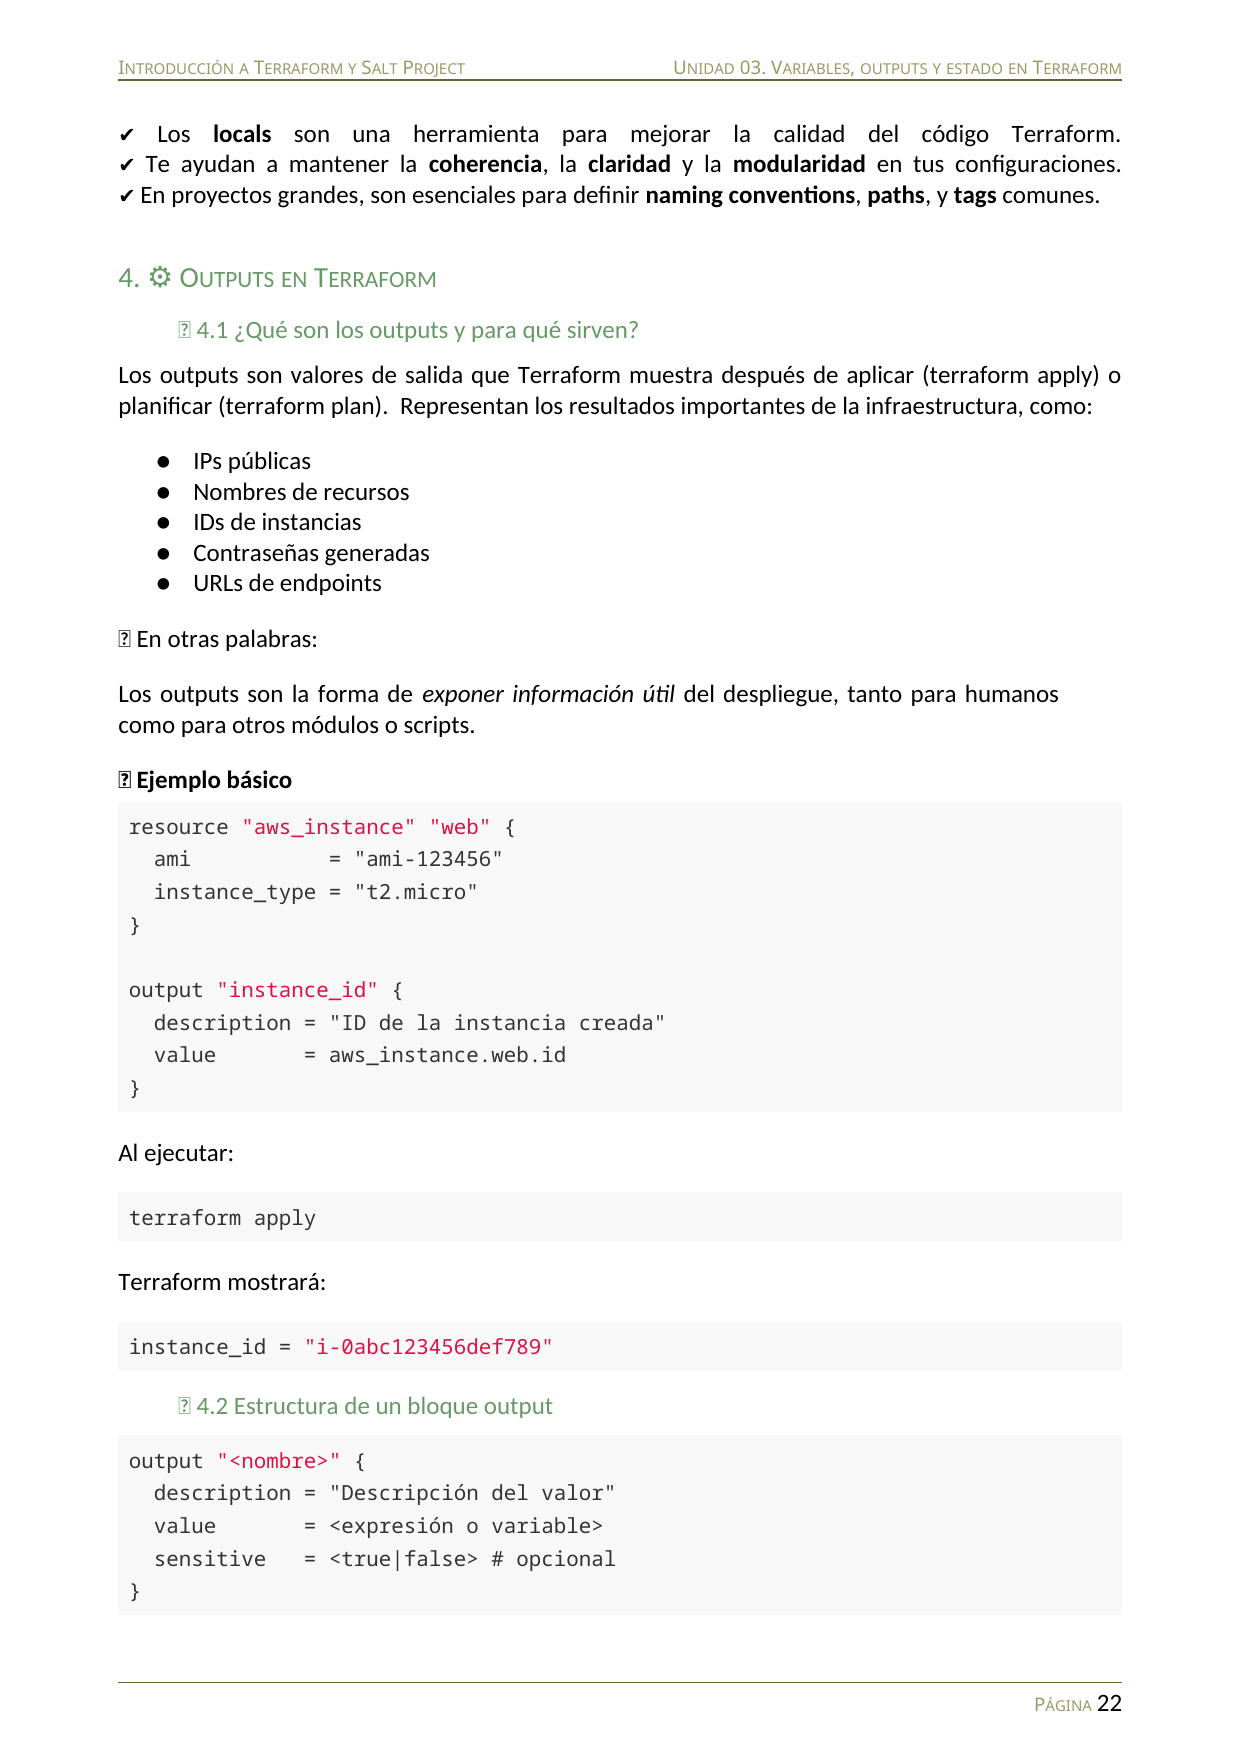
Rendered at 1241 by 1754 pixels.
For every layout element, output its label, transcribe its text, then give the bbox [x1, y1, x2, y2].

table_header terraform apply [118, 1192, 1122, 1241]
table_header resource "aws_instance" "web" { ami = "ami-123456" instance_type = "t2.micro" } output "instance_id" { description = "ID de la instancia creada" value = aws_instance.web.id } [118, 802, 1122, 1112]
list IDs de instancias [156, 506, 1122, 537]
list IPs públicas [156, 445, 1122, 476]
text 💡 Ejemplo básico [118, 764, 1122, 795]
list URLs de endpoints [156, 567, 1122, 598]
list Nombres de recursos [156, 476, 1122, 506]
text 📘 En otras palabras: [118, 623, 1122, 653]
list Contraseñas generadas [156, 537, 1122, 567]
table_header output "<nombre>" { description = "Descripción del valor" value = <expresión o variable> sensitive = <true|false> # opcional } [118, 1435, 1122, 1615]
text Terraform mostrará: [118, 1266, 1122, 1297]
text Al ejecutar: [118, 1137, 1122, 1167]
text ✔️ Los locals son una herramienta para mejorar la calidad del código Terraform. ✔️ Te ayudan a mantener la coherencia, la claridad y la modularidad en tus configuraciones. ✔️ En proyectos grandes, son esenciales para definir naming conventions, paths, y tags comunes. [118, 118, 1122, 209]
text Los outputs son la forma de exponer información útil del despliegue, tanto para humanos como para otros módulos o scripts. [118, 678, 1060, 739]
subtitle 4. ⚙️ Outputs en Terraform [118, 259, 1122, 295]
table_header instance_id = "i-0abc123456def789" [118, 1322, 1122, 1371]
text Los outputs son valores de salida que Terraform muestra después de aplicar (terraform apply) o planificar (terraform plan). Representan los resultados importantes de la infraestructura, como: [118, 359, 1122, 420]
subtitle 📣 4.1 ¿Qué son los outputs y para qué sirven? [178, 314, 1122, 344]
subtitle 🧱 4.2 Estructura de un bloque output [178, 1390, 1122, 1421]
